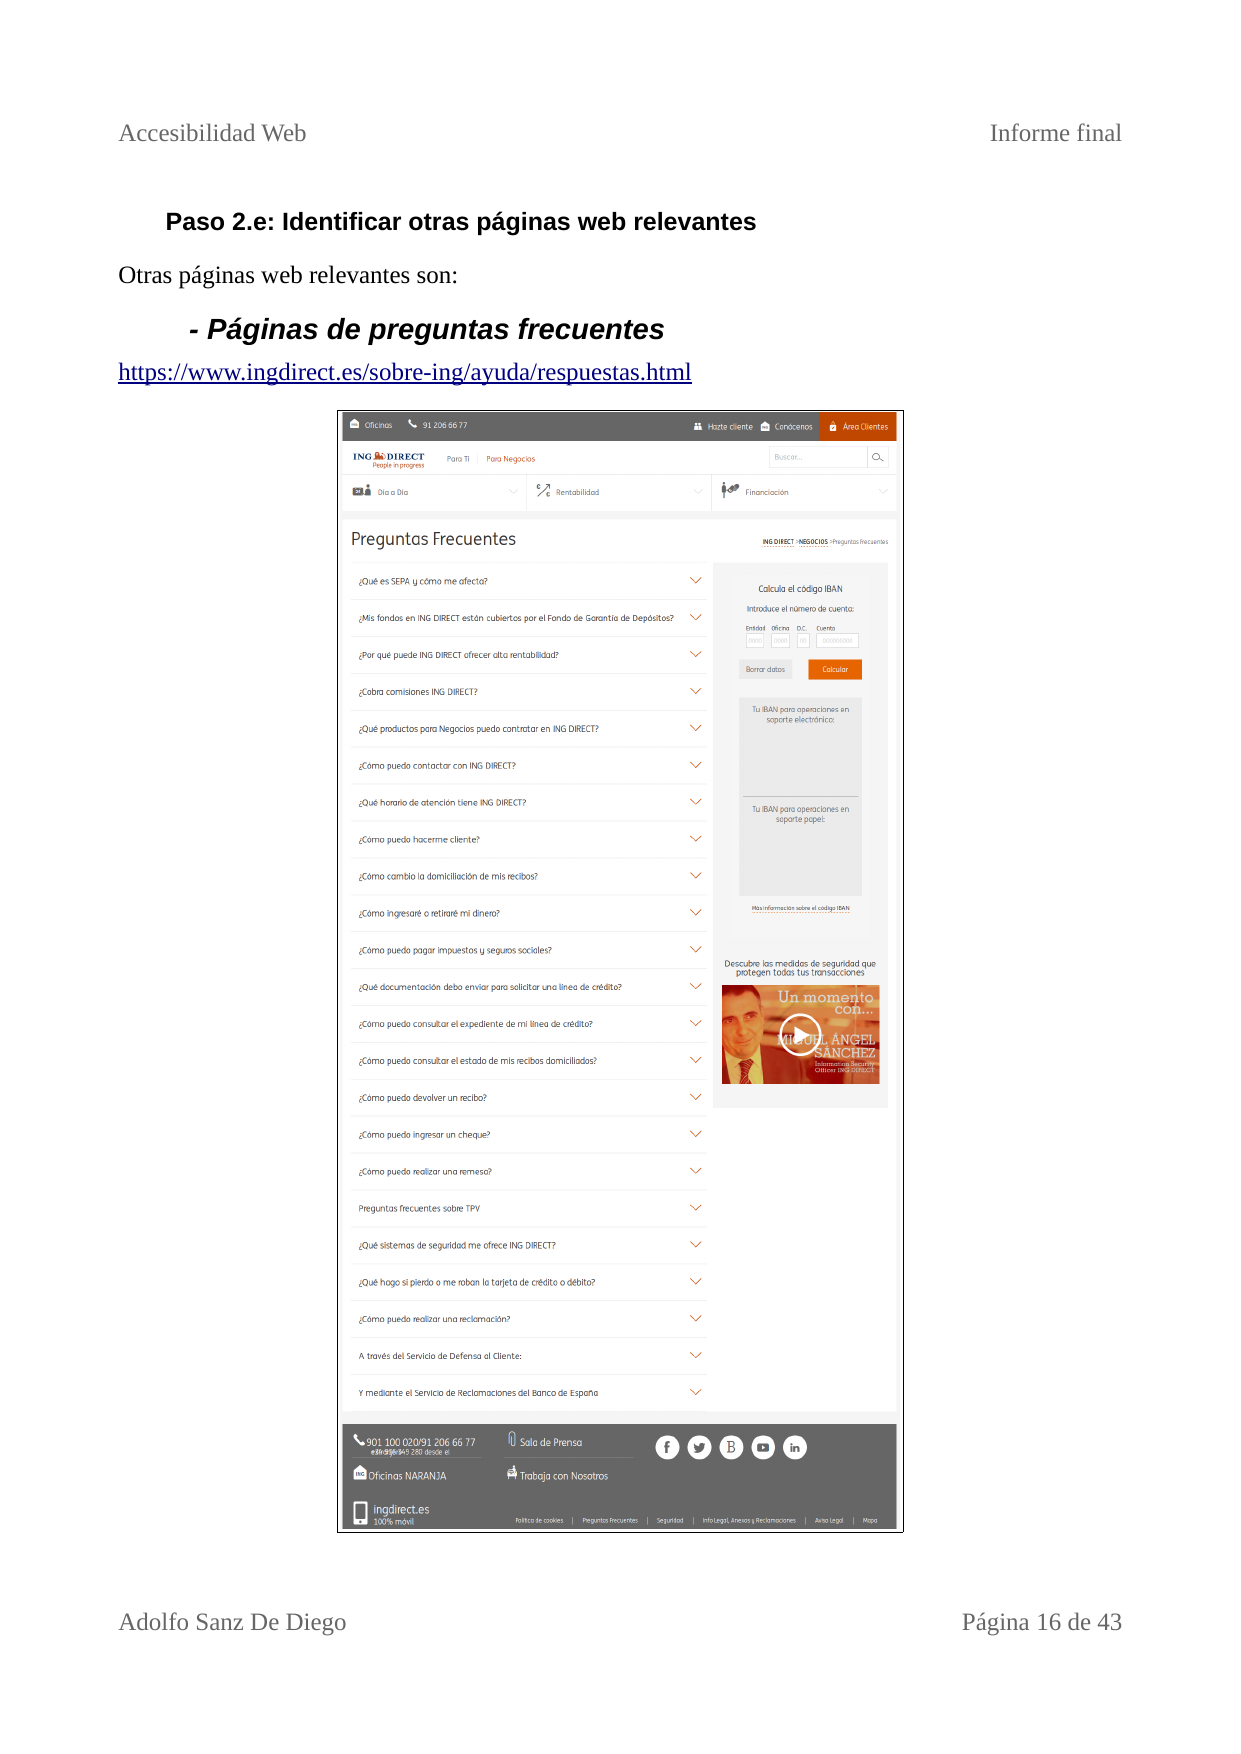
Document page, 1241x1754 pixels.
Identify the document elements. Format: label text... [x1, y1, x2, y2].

text https://www.ingdirect.es/sobre-ing/ayuda/respuestas.html [118, 357, 1122, 386]
subtitle Paso 2.e: Identificar otras páginas web relevantes [165, 207, 1122, 236]
picture [340, 412, 901, 1529]
text Otras páginas web relevantes son: [118, 260, 1122, 288]
subtitle Páginas de preguntas frecuentes [189, 312, 1122, 346]
